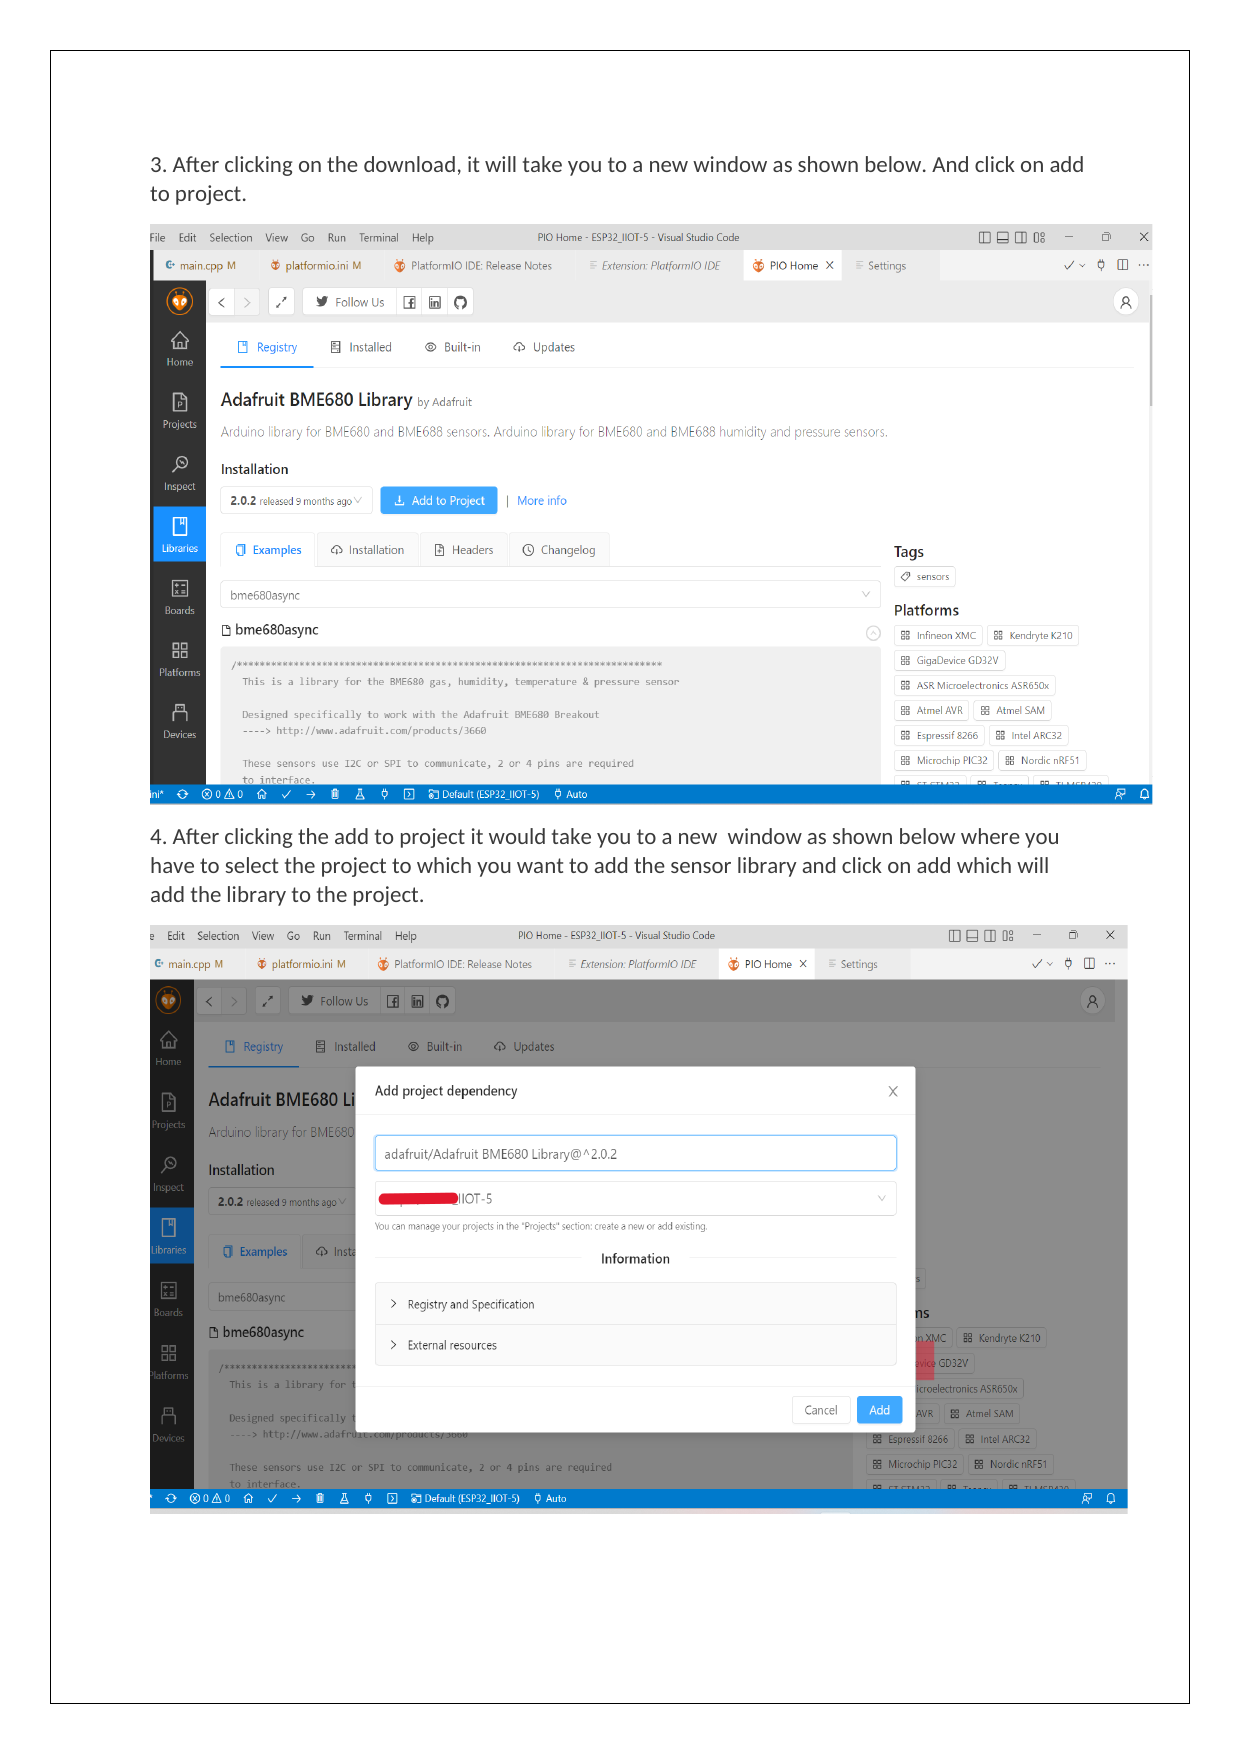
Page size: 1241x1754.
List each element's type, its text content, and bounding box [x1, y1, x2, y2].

text 4. After clicking the add to project it would take you to a new window as shown below where you have to select the project to which you want to add the sensor library and click on add which will add the library to the project. [150, 822, 1090, 908]
text 3. After clicking on the download, it will take you to a new window as shown below. And click on add to project. [150, 150, 1090, 207]
